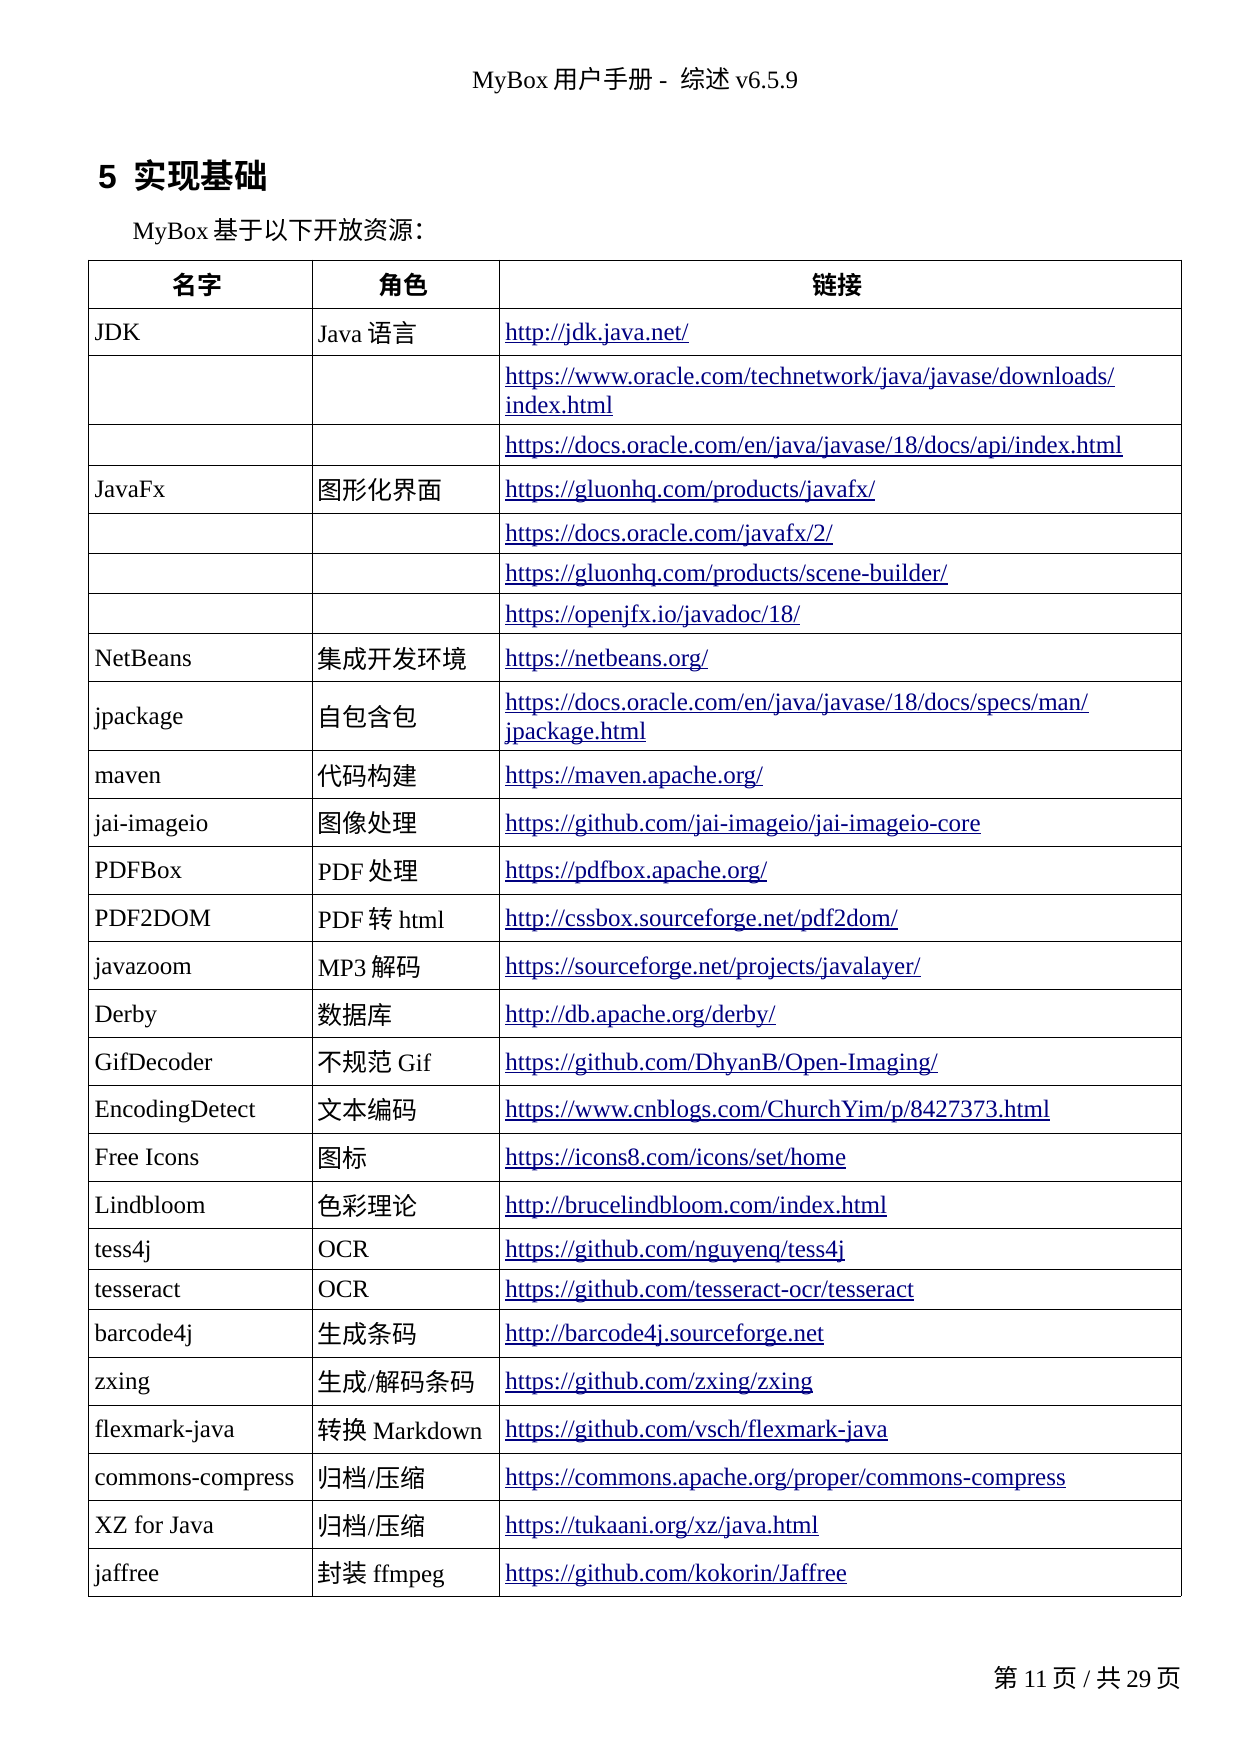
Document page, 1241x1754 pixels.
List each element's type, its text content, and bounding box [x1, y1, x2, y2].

table_cell [89, 554, 312, 593]
table_cell https://github.com/jai-imageio/jai-imageio-core [500, 799, 1181, 846]
table_cell http://barcode4j.sourceforge.net [500, 1310, 1181, 1357]
table_cell https://netbeans.org/ [500, 634, 1181, 681]
table_cell JDK [89, 309, 312, 355]
table_cell https://github.com/nguyenq/tess4j [500, 1229, 1181, 1269]
table_cell Free Icons [89, 1134, 312, 1181]
table_cell jaffree [89, 1549, 312, 1596]
table_cell https://icons8.com/icons/set/home [500, 1134, 1181, 1181]
table_cell OCR [313, 1270, 499, 1309]
table_cell EncodingDetect [89, 1086, 312, 1133]
table_cell 集成开发环境 [313, 634, 499, 681]
table_cell [313, 356, 499, 424]
table_cell [89, 356, 312, 424]
table_cell https://www.oracle.com/technetwork/java/javase/downloads/index.html [500, 356, 1181, 424]
table_cell JavaFx [89, 466, 312, 512]
table_cell https://github.com/DhyanB/Open-Imaging/ [500, 1038, 1181, 1085]
table_cell [89, 425, 312, 464]
table_cell 色彩理论 [313, 1182, 499, 1228]
table_cell https://sourceforge.net/projects/javalayer/ [500, 942, 1181, 989]
table_cell [313, 554, 499, 593]
table_cell [313, 594, 499, 633]
table_cell http://cssbox.sourceforge.net/pdf2dom/ [500, 895, 1181, 941]
table_cell flexmark-java [89, 1406, 312, 1452]
table_cell MP3解码 [313, 942, 499, 989]
table_cell https://docs.oracle.com/javafx/2/ [500, 514, 1181, 553]
table_header 名字 [89, 261, 312, 307]
table_cell [313, 425, 499, 464]
table_cell https://github.com/kokorin/Jaffree [500, 1549, 1181, 1596]
table_cell barcode4j [89, 1310, 312, 1357]
table_cell tesseract [89, 1270, 312, 1309]
table_cell 归档/压缩 [313, 1454, 499, 1500]
table_cell Java语言 [313, 309, 499, 355]
table_cell [89, 514, 312, 553]
table_cell https://gluonhq.com/products/javafx/ [500, 466, 1181, 512]
table_cell PDFBox [89, 847, 312, 894]
table_cell http://brucelindbloom.com/index.html [500, 1182, 1181, 1228]
table_cell https://docs.oracle.com/en/java/javase/18/docs/specs/man/jpackage.html [500, 682, 1181, 750]
text MyBox基于以下开放资源： [88, 211, 1181, 247]
table_cell GifDecoder [89, 1038, 312, 1085]
table_cell NetBeans [89, 634, 312, 681]
table_cell https://pdfbox.apache.org/ [500, 847, 1181, 894]
table_cell https://github.com/vsch/flexmark-java [500, 1406, 1181, 1452]
table_cell https://www.cnblogs.com/ChurchYim/p/8427373.html [500, 1086, 1181, 1133]
table_cell PDF转html [313, 895, 499, 941]
table_cell 生成/解码条码 [313, 1358, 499, 1404]
table_cell Derby [89, 990, 312, 1037]
table_cell https://gluonhq.com/products/scene-builder/ [500, 554, 1181, 593]
table_cell 归档/压缩 [313, 1501, 499, 1548]
table_cell 图标 [313, 1134, 499, 1181]
table_header 链接 [500, 261, 1181, 307]
table_cell maven [89, 751, 312, 798]
table_cell https://docs.oracle.com/en/java/javase/18/docs/api/index.html [500, 425, 1181, 464]
table_cell http://jdk.java.net/ [500, 309, 1181, 355]
table_cell 转换Markdown [313, 1406, 499, 1452]
table_cell 代码构建 [313, 751, 499, 798]
table_cell [89, 594, 312, 633]
table_cell 文本编码 [313, 1086, 499, 1133]
table_cell [313, 514, 499, 553]
table_cell PDF2DOM [89, 895, 312, 941]
table_cell https://github.com/zxing/zxing [500, 1358, 1181, 1404]
table_cell 封装ffmpeg [313, 1549, 499, 1596]
table_header 角色 [313, 261, 499, 307]
table_cell jai-imageio [89, 799, 312, 846]
subtitle 实现基础 [88, 150, 1181, 198]
table_cell https://maven.apache.org/ [500, 751, 1181, 798]
table_cell javazoom [89, 942, 312, 989]
table_cell https://openjfx.io/javadoc/18/ [500, 594, 1181, 633]
table_cell 图形化界面 [313, 466, 499, 512]
table_cell 自包含包 [313, 682, 499, 750]
table_cell PDF处理 [313, 847, 499, 894]
table_cell http://db.apache.org/derby/ [500, 990, 1181, 1037]
table_cell XZ for Java [89, 1501, 312, 1548]
table_cell 不规范Gif [313, 1038, 499, 1085]
table_cell 生成条码 [313, 1310, 499, 1357]
table_cell https://commons.apache.org/proper/commons-compress [500, 1454, 1181, 1500]
table_cell OCR [313, 1229, 499, 1269]
table_cell jpackage [89, 682, 312, 750]
table_cell commons-compress [89, 1454, 312, 1500]
table_cell Lindbloom [89, 1182, 312, 1228]
table_cell https://tukaani.org/xz/java.html [500, 1501, 1181, 1548]
table_cell 图像处理 [313, 799, 499, 846]
table_cell tess4j [89, 1229, 312, 1269]
table_cell 数据库 [313, 990, 499, 1037]
table_cell https://github.com/tesseract-ocr/tesseract [500, 1270, 1181, 1309]
table_cell zxing [89, 1358, 312, 1404]
